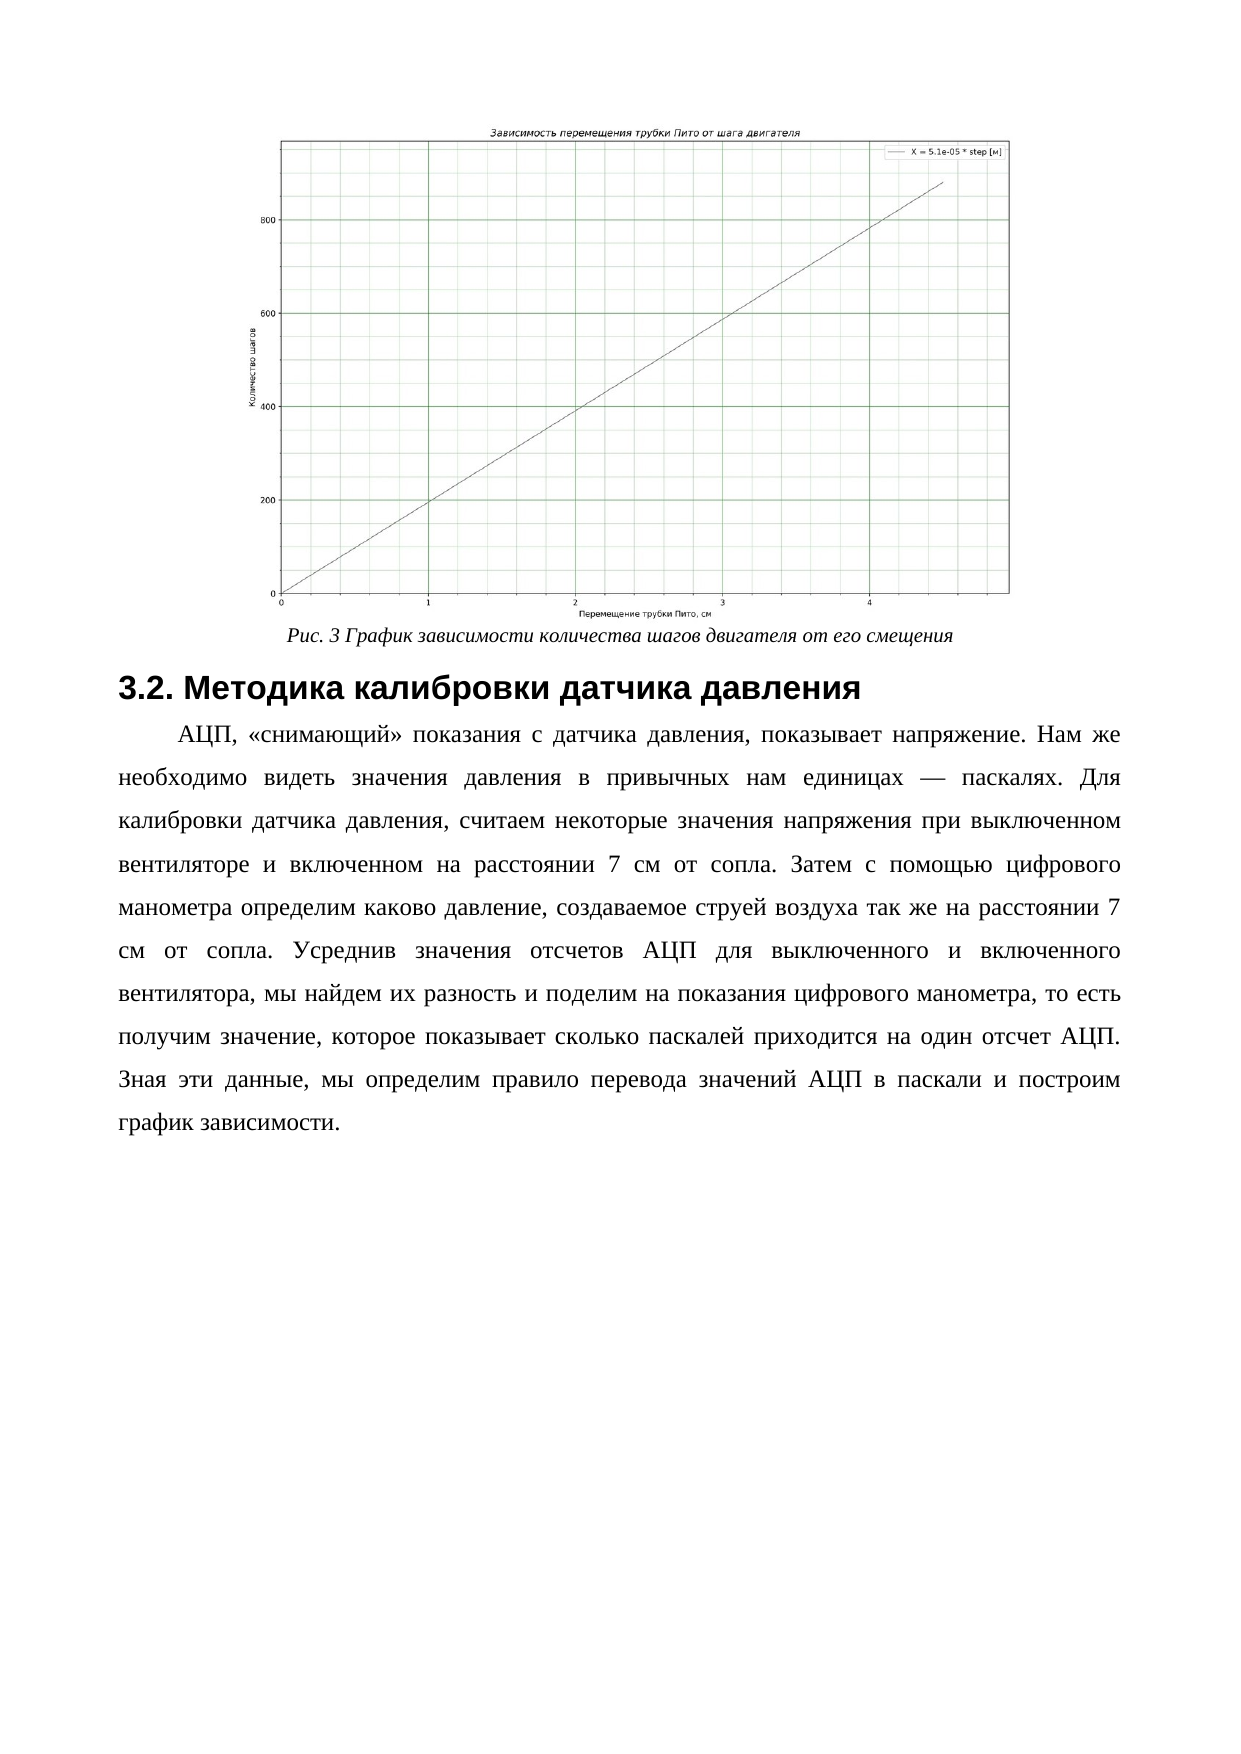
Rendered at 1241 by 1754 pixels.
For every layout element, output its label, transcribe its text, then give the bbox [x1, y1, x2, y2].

picture [223, 118, 1017, 624]
subtitle 3.2. Методика калибровки датчика давления [118, 668, 1122, 707]
text Рис. 3 График зависимости количества шагов двигателя от его смещения [118, 623, 1122, 647]
text АЦП, «снимающий» показания с датчика давления, показывает напряжение. Нам же необходимо видеть значения давления в привычных нам единицах — паскалях. Для калибровки датчика давления, считаем некоторые значения напряжения при выключенном вентиляторе и включенном на расстоянии 7 см от сопла. Затем с помощью цифрового манометра определим каково давление, создаваемое струей воздуха так же на расстоянии 7 см от сопла. Усреднив значения отсчетов АЦП для выключенного и включенного вентилятора, мы найдем их разность и поделим на показания цифрового манометра, то есть получим значение, которое показывает сколько паскалей приходится на один отсчет АЦП. Зная эти данные, мы определим правило перевода значений АЦП в паскали и построим график зависимости. [118, 719, 1122, 1136]
